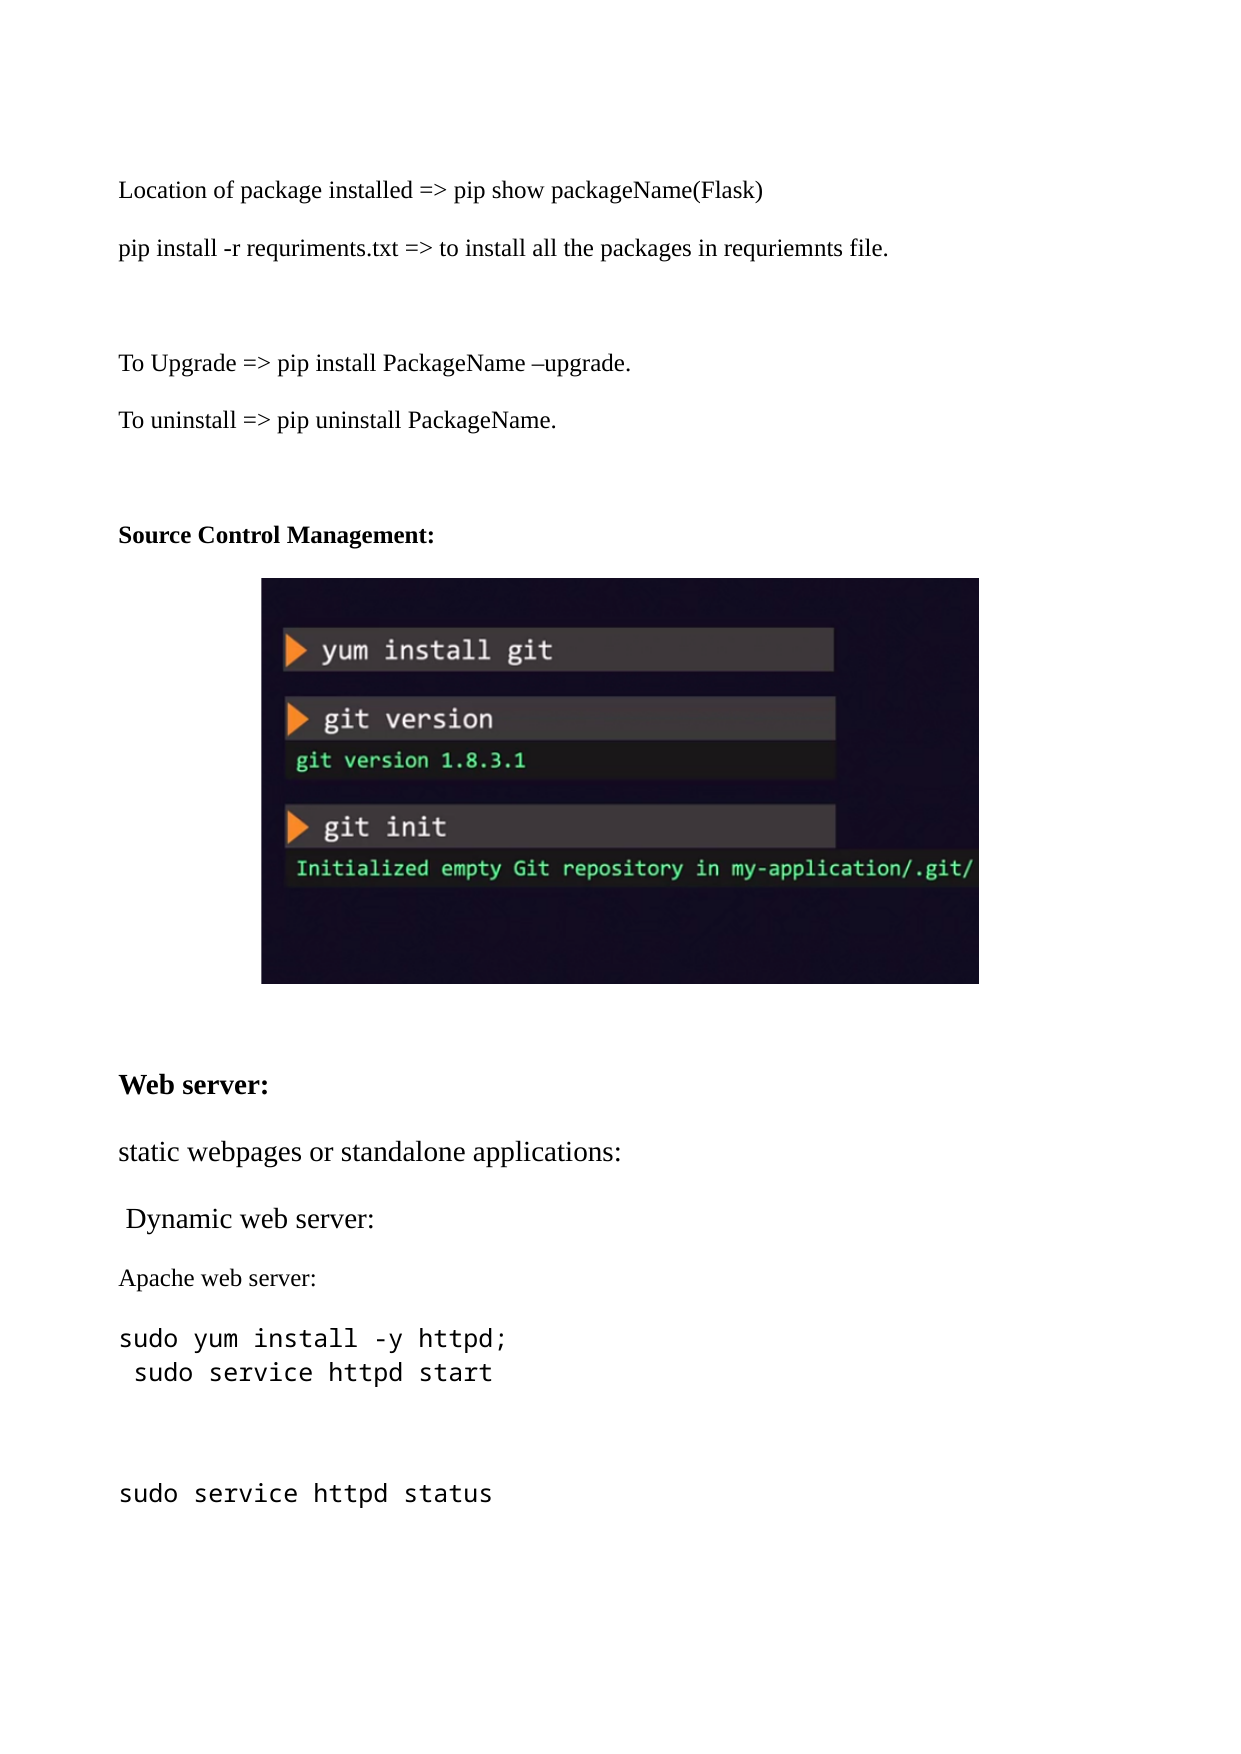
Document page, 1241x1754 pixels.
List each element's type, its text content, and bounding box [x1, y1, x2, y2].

picture [261, 578, 979, 984]
text Web server: [118, 1067, 1122, 1100]
text To Upgrade => pip install PackageName –upgrade. [118, 348, 1122, 377]
text Source Control Management: [118, 521, 1122, 549]
text Apache web server: [118, 1263, 1122, 1292]
text pip install -r requriments.txt => to install all the packages in requriemnts file. [118, 233, 1122, 262]
text static webpages or standalone applications: [118, 1134, 1122, 1167]
text sudo service httpd start [118, 1355, 1122, 1389]
text Location of package installed => pip show packageName(Flask) [118, 176, 1122, 204]
text Dynamic web server: [118, 1201, 1122, 1234]
text sudo service httpd status [118, 1475, 1122, 1509]
text To uninstall => pip uninstall PackageName. [118, 406, 1122, 434]
text sudo yum install -y httpd; [118, 1321, 1122, 1355]
